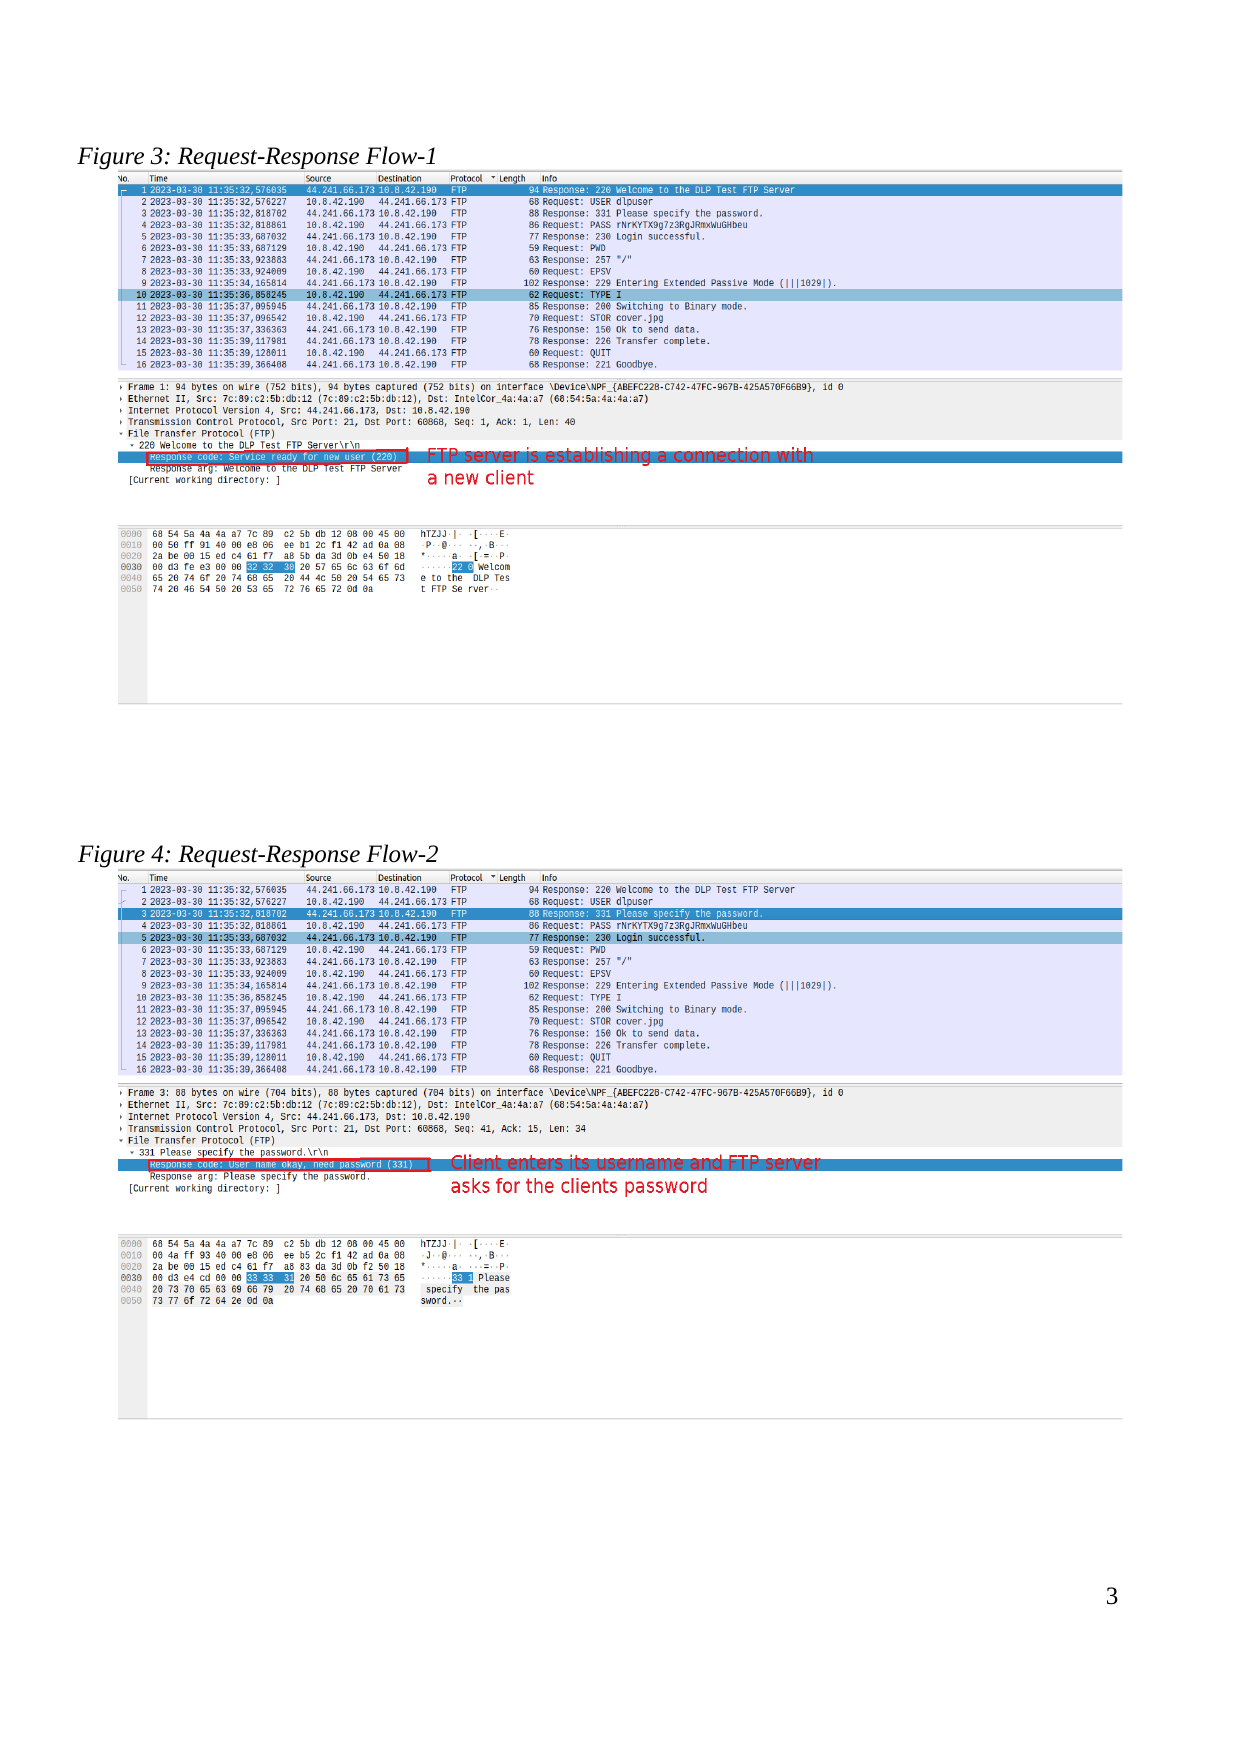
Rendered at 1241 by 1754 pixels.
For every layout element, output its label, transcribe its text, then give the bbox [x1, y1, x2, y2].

text 3 [118, 1581, 1122, 1610]
text Figure 3: Request-Response Flow-1 [77, 141, 1163, 170]
picture [118, 169, 1123, 705]
text Figure 4: Request-Response Flow-2 [78, 839, 1163, 868]
picture [118, 868, 1123, 1420]
